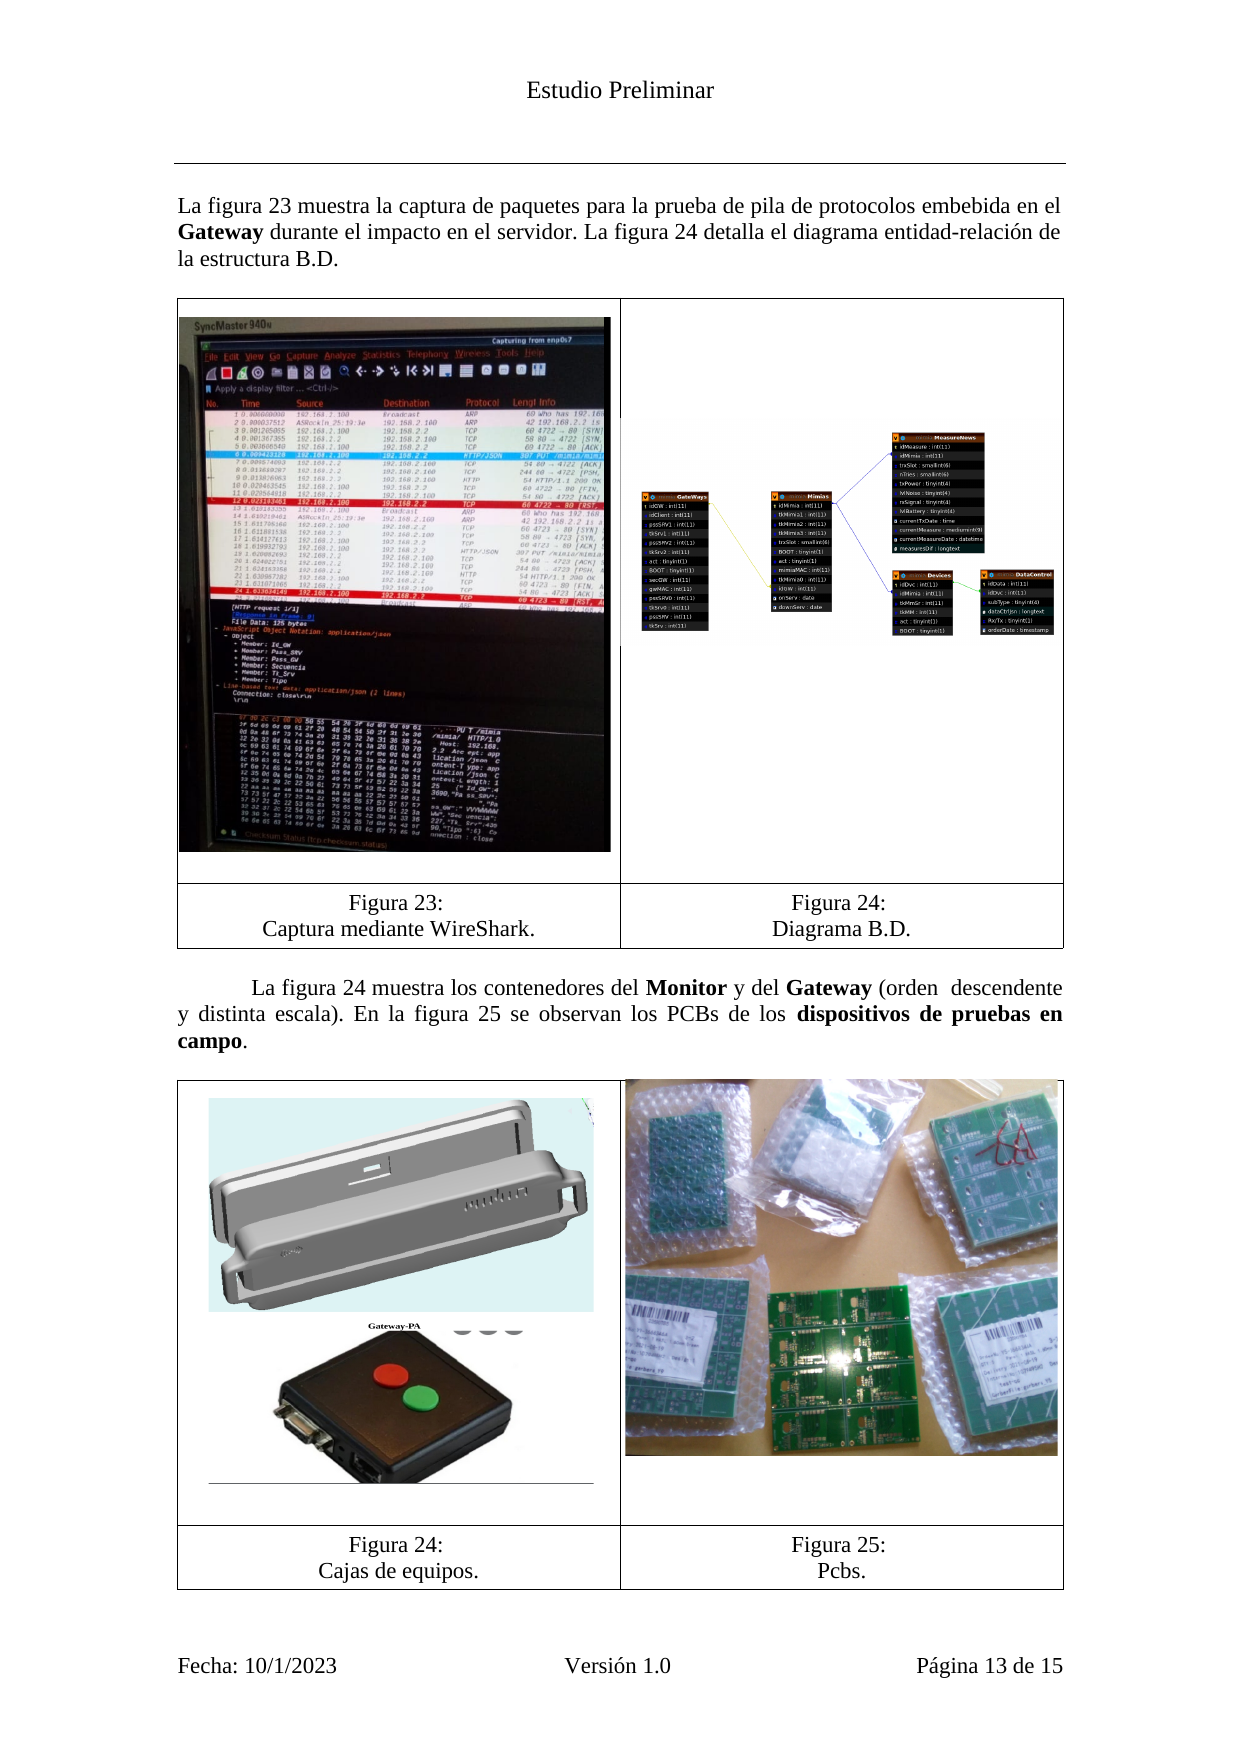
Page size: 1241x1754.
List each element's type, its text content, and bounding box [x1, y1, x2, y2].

table_cell Figura 23: Captura mediante WireShark. [178, 884, 620, 948]
table_header [621, 1081, 1063, 1525]
table_cell Figura 24: Cajas de equipos. [178, 1526, 620, 1589]
picture [179, 317, 611, 852]
table_cell Figura 24: Diagrama B.D. [621, 884, 1063, 948]
table_header [178, 299, 620, 883]
text La figura 24 muestra los contenedores del Monitor y del Gateway (orden descendente y distinta escala). En la figura 25 se observan los PCBs de los dispositivos de pruebas en campo. [177, 974, 1063, 1053]
table_cell Figura 25: Pcbs. [621, 1526, 1063, 1589]
picture [642, 429, 1063, 647]
text La figura 23 muestra la captura de paquetes para la prueba de pila de protocolos embebida en el Gateway durante el impacto en el servidor. La figura 24 detalla el diagrama entidad-relación de la estructura B.D. [177, 192, 1063, 271]
picture [208, 1098, 594, 1484]
table_header [621, 299, 1063, 883]
picture [625, 1079, 1058, 1456]
table_header [178, 1081, 620, 1525]
